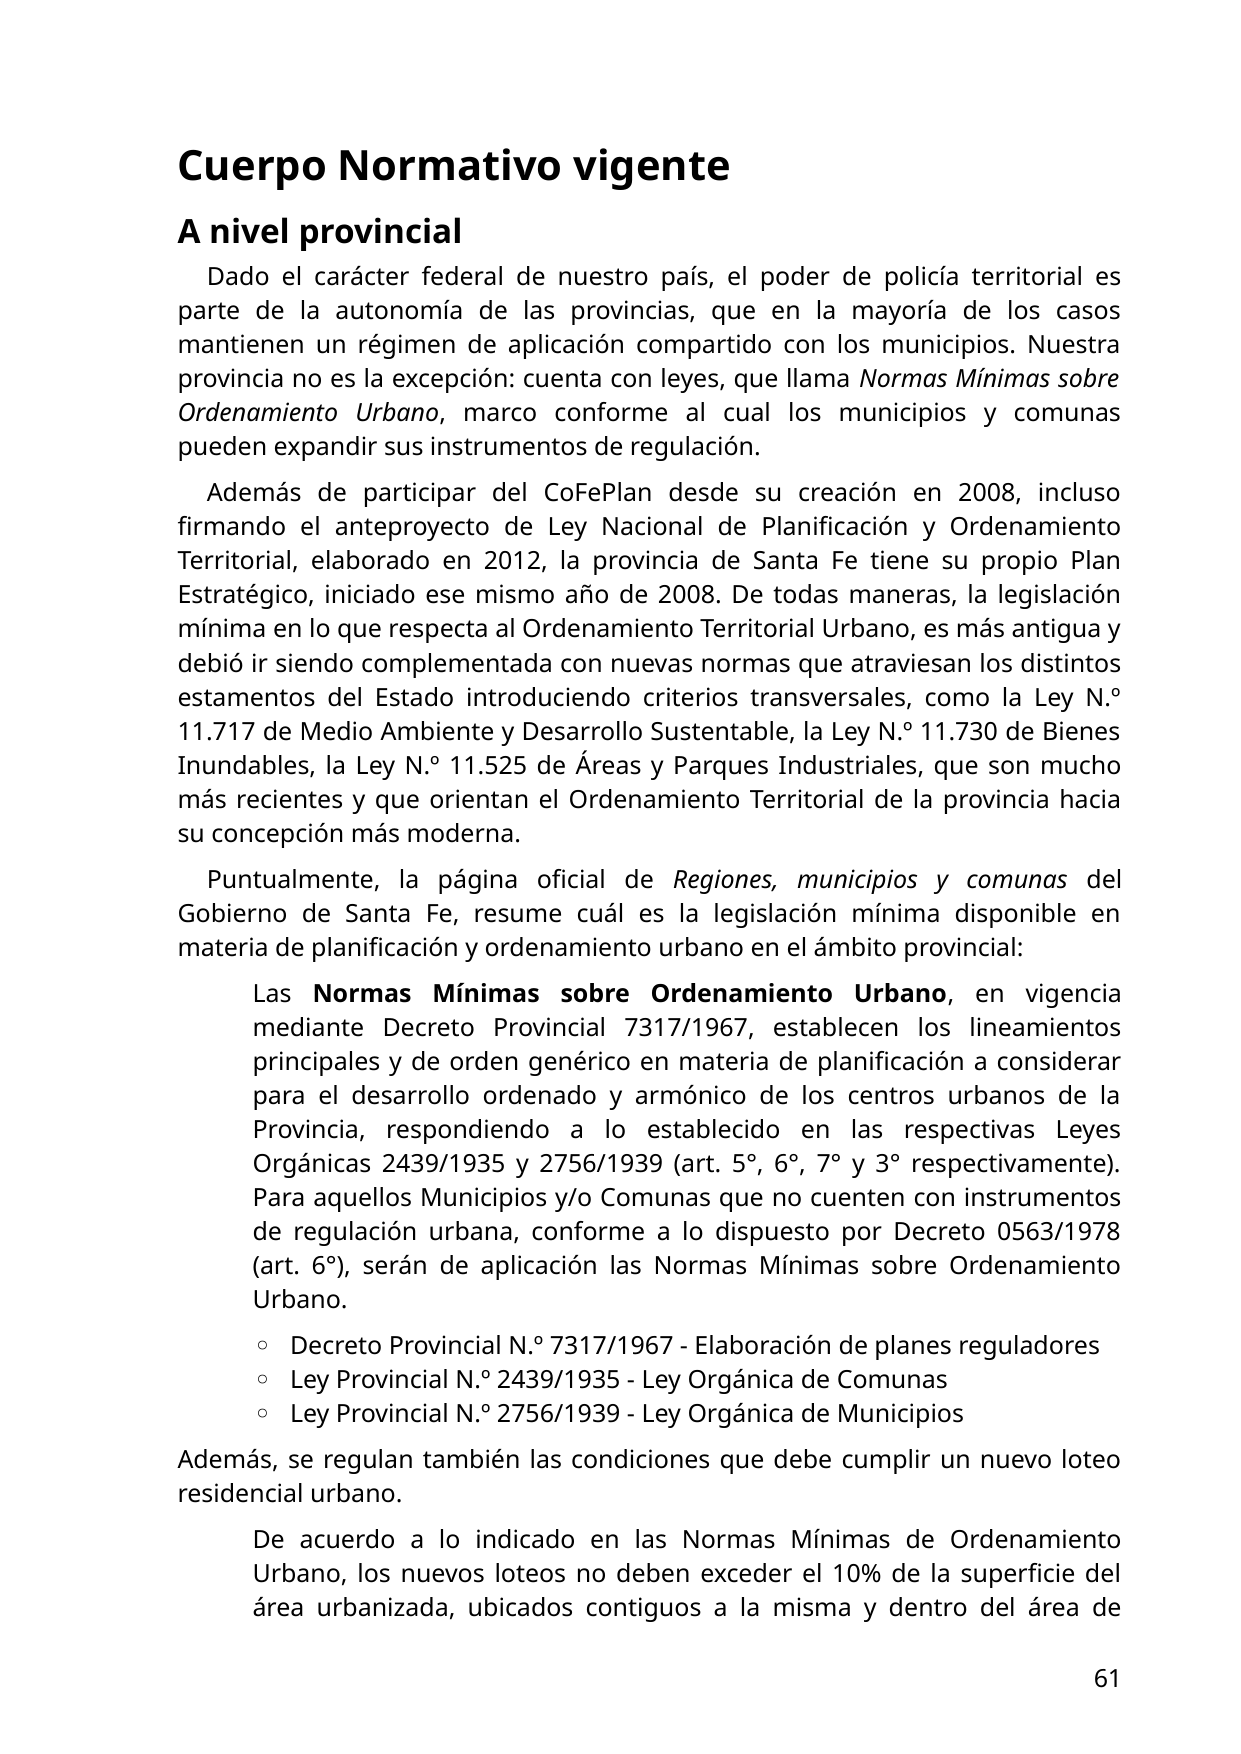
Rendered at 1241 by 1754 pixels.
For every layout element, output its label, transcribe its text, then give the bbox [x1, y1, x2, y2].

text Puntualmente, la página oficial de Regiones, municipios y comunas del Gobierno de Santa Fe, resume cuál es la legislación mínima disponible en materia de planificación y ordenamiento urbano en el ámbito provincial: [177, 861, 1122, 963]
list Decreto Provincial N.º 7317/1967 - Elaboración de planes reguladores [252, 1328, 1122, 1362]
list Ley Provincial N.º 2756/1939 - Ley Orgánica de Municipios [252, 1396, 1122, 1430]
list De acuerdo a lo indicado en las Normas Mínimas de Ordenamiento Urbano, los nuevos loteos no deben exceder el 10% de la superficie del área urbanizada, ubicados contiguos a la misma y dentro del área de [215, 1522, 1122, 1624]
text Dado el carácter federal de nuestro país, el poder de policía territorial es parte de la autonomía de las provincias, que en la mayoría de los casos mantienen un régimen de aplicación compartido con los municipios. Nuestra provincia no es la excepción: cuenta con leyes, que llama Normas Mínimas sobre Ordenamiento Urbano, marco conforme al cual los municipios y comunas pueden expandir sus instrumentos de regulación. [177, 259, 1122, 463]
text Además, se regulan también las condiciones que debe cumplir un nuevo loteo residencial urbano. [177, 1442, 1122, 1510]
subtitle Cuerpo Normativo vigente [177, 136, 1122, 193]
text Además de participar del CoFePlan desde su creación en 2008, incluso firmando el anteproyecto de Ley Nacional de Planificación y Ordenamiento Territorial, elaborado en 2012, la provincia de Santa Fe tiene su propio Plan Estratégico, iniciado ese mismo año de 2008. De todas maneras, la legislación mínima en lo que respecta al Ordenamiento Territorial Urbano, es más antigua y debió ir siendo complementada con nuevas normas que atraviesan los distintos estamentos del Estado introduciendo criterios transversales, como la Ley N.º 11.717 de Medio Ambiente y Desarrollo Sustentable, la Ley N.º 11.730 de Bienes Inundables, la Ley N.º 11.525 de Áreas y Parques Industriales, que son mucho más recientes y que orientan el Ordenamiento Territorial de la provincia hacia su concepción más moderna. [177, 475, 1122, 849]
list Ley Provincial N.º 2439/1935 - Ley Orgánica de Comunas [252, 1362, 1122, 1396]
list Las Normas Mínimas sobre Ordenamiento Urbano, en vigencia mediante Decreto Provincial 7317/1967, establecen los lineamientos principales y de orden genérico en materia de planificación a considerar para el desarrollo ordenado y armónico de los centros urbanos de la Provincia, respondiendo a lo establecido en las respectivas Leyes Orgánicas 2439/1935 y 2756/1939 (art. 5°, 6°, 7° y 3° respectivamente). Para aquellos Municipios y/o Comunas que no cuenten con instrumentos de regulación urbana, conforme a lo dispuesto por Decreto 0563/1978 (art. 6°), serán de aplicación las Normas Mínimas sobre Ordenamiento Urbano. [215, 975, 1122, 1316]
subtitle A nivel provincial [177, 207, 1122, 253]
